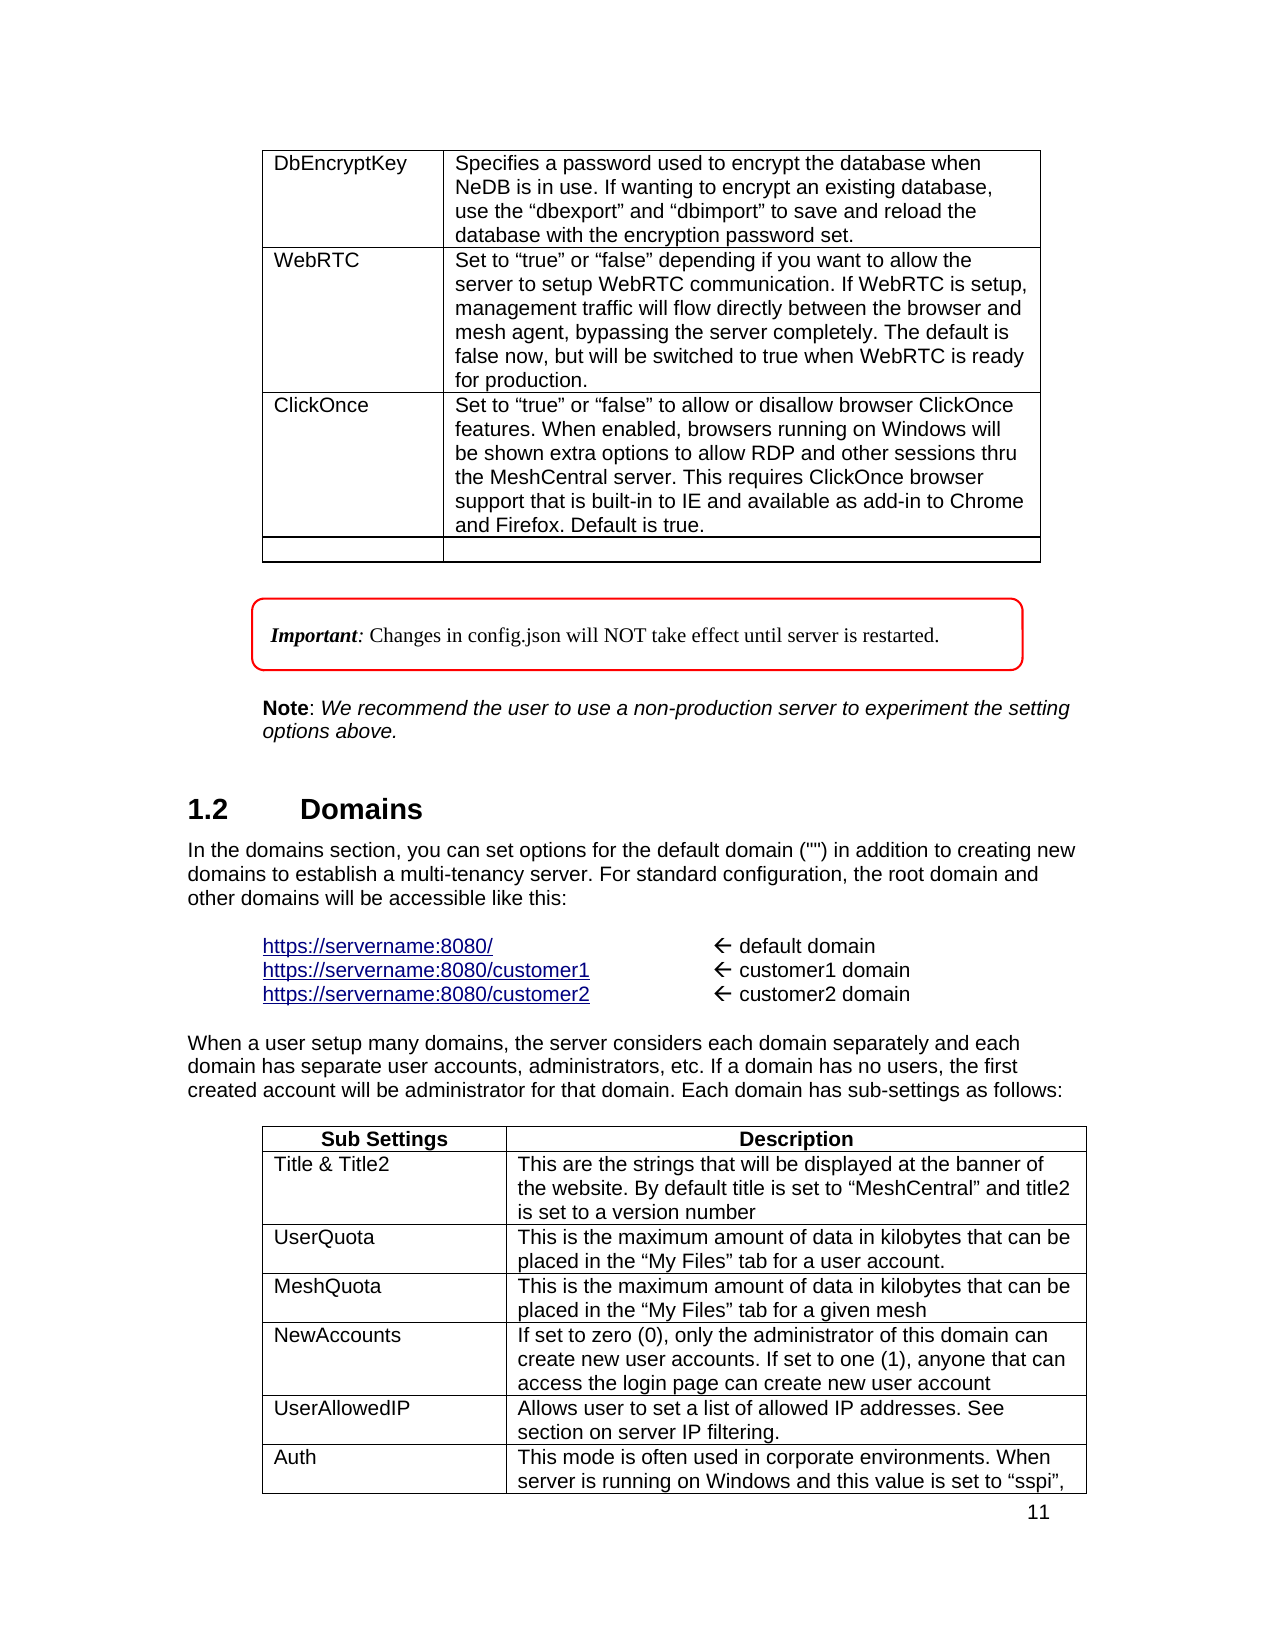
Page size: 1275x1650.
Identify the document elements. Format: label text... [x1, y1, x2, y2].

table_cell Auth [263, 1445, 506, 1493]
table_cell This are the strings that will be displayed at the banner of the website. By default title is set to “MeshCentral” and title2 is set to a version number [507, 1152, 1086, 1224]
text Note: We recommend the user to use a non-production server to experiment the setting options above. [262, 695, 1087, 743]
table_cell UserQuota [263, 1225, 506, 1273]
table_cell NewAccounts [263, 1323, 506, 1395]
table_header Sub Settings [263, 1127, 506, 1151]
table_cell This mode is often used in corporate environments. When server is running on Windows and this value is set to “sspi”, [507, 1445, 1086, 1493]
table_cell MeshQuota [263, 1274, 506, 1322]
subtitle Domains [187, 792, 1087, 826]
table_header Description [507, 1127, 1086, 1151]
table_cell [444, 538, 1040, 561]
table_cell DbEncryptKey [263, 151, 443, 247]
table_cell [263, 538, 443, 561]
table_cell WebRTC [263, 248, 443, 392]
table_cell This is the maximum amount of data in kilobytes that can be placed in the “My Files” tab for a given mesh [507, 1274, 1086, 1322]
text In the domains section, you can set options for the default domain ("") in addition to creating new domains to establish a multi-tenancy server. For standard configuration, the root domain and other domains will be accessible like this: [187, 838, 1087, 910]
text https://servername:8080/customer2  customer2 domain [262, 982, 1087, 1006]
table_cell If set to zero (0), only the administrator of this domain can create new user accounts. If set to one (1), anyone that can access the login page can create new user account [507, 1323, 1086, 1395]
table_cell Specifies a password used to encrypt the database when NeDB is in use. If wanting to encrypt an existing database, use the “dbexport” and “dbimport” to save and reload the database with the encryption password set. [444, 151, 1040, 247]
table_cell Title & Title2 [263, 1152, 506, 1224]
text https://servername:8080/  default domain [262, 934, 1087, 958]
table_cell Allows user to set a list of allowed IP addresses. See section on server IP filtering. [507, 1396, 1086, 1444]
table_cell This is the maximum amount of data in kilobytes that can be placed in the “My Files” tab for a user account. [507, 1225, 1086, 1273]
text When a user setup many domains, the server considers each domain separately and each domain has separate user accounts, administrators, etc. If a domain has no users, the first created account will be administrator for that domain. Each domain has sub-settings as follows: [187, 1030, 1087, 1102]
table_cell Set to “true” or “false” depending if you want to allow the server to setup WebRTC communication. If WebRTC is setup, management traffic will flow directly between the browser and mesh agent, bypassing the server completely. The default is false now, but will be switched to true when WebRTC is ready for production. [444, 248, 1040, 392]
table_cell ClickOnce [263, 393, 443, 536]
table_cell UserAllowedIP [263, 1396, 506, 1444]
table_cell Set to “true” or “false” to allow or disallow browser ClickOnce features. When enabled, browsers running on Windows will be shown extra options to allow RDP and other sessions thru the MeshCentral server. This requires ClickOnce browser support that is built-in to IE and available as add-in to Chrome and Firefox. Default is true. [444, 393, 1040, 536]
text https://servername:8080/customer1  customer1 domain [262, 958, 1087, 982]
